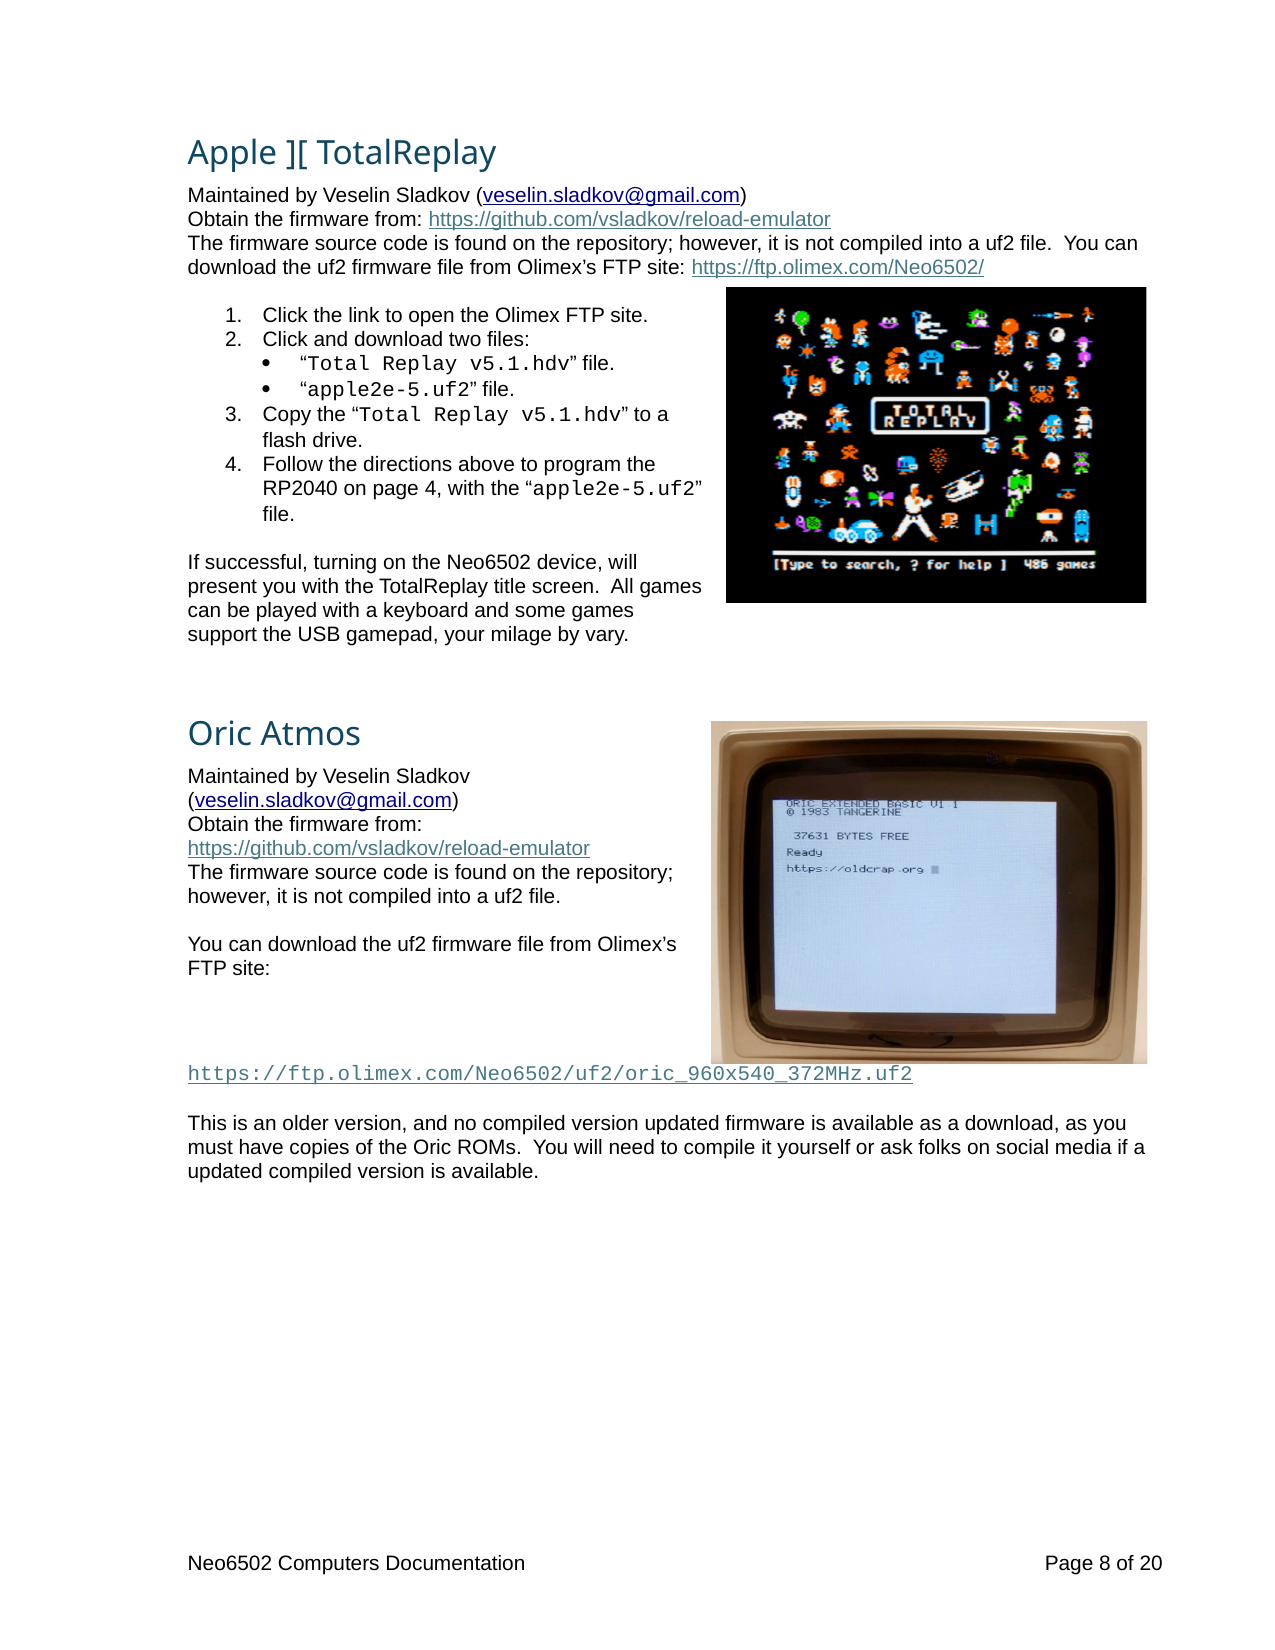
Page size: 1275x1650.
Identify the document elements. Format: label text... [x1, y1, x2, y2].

list Follow the directions above to program the RP2040 on page 4, with the “apple2e-5.uf2” file. [225, 452, 726, 526]
text Maintained by Veselin Sladkov (veselin.sladkov@gmail.com) [187, 183, 1162, 207]
text You can download the uf2 firmware file from Olimex’s FTP site: https://ftp.olimex.com/Neo6502/uf2/oric_960x540_372MHz.uf2 [187, 932, 1162, 1087]
text Obtain the firmware from: https://github.com/vsladkov/reload-emulator [187, 812, 711, 860]
list Click and download two files: [225, 327, 726, 351]
text Maintained by Veselin Sladkov (veselin.sladkov@gmail.com) [187, 764, 711, 812]
list Copy the “Total Replay v5.1.hdv” to a flash drive. [225, 402, 726, 452]
text The firmware source code is found on the repository; however, it is not compiled into a uf2 file. You can download the uf2 firmware file from Olimex’s FTP site: https://ftp.olimex.com/Neo6502/ [187, 231, 1162, 279]
list Click the link to open the Olimex FTP site. [225, 303, 726, 327]
picture [726, 287, 1147, 603]
text If successful, turning on the Neo6502 device, will present you with the TotalReplay title screen. All games can be played with a keyboard and some games support the USB gamepad, your milage by vary. [187, 550, 1162, 646]
list “apple2e-5.uf2” file. [262, 376, 726, 402]
subtitle Apple ][ TotalReplay [187, 129, 1162, 174]
text The firmware source code is found on the repository; however, it is not compiled into a uf2 file. [187, 860, 711, 908]
subtitle Oric Atmos [187, 710, 1162, 756]
list “Total Replay v5.1.hdv” file. [262, 351, 726, 376]
text Obtain the firmware from: https://github.com/vsladkov/reload-emulator [187, 207, 1162, 231]
picture [711, 721, 1148, 1064]
text This is an older version, and no compiled version updated firmware is available as a download, as you must have copies of the Oric ROMs. You will need to compile it yourself or ask folks on social media if a updated compiled version is available. [187, 1111, 1162, 1183]
